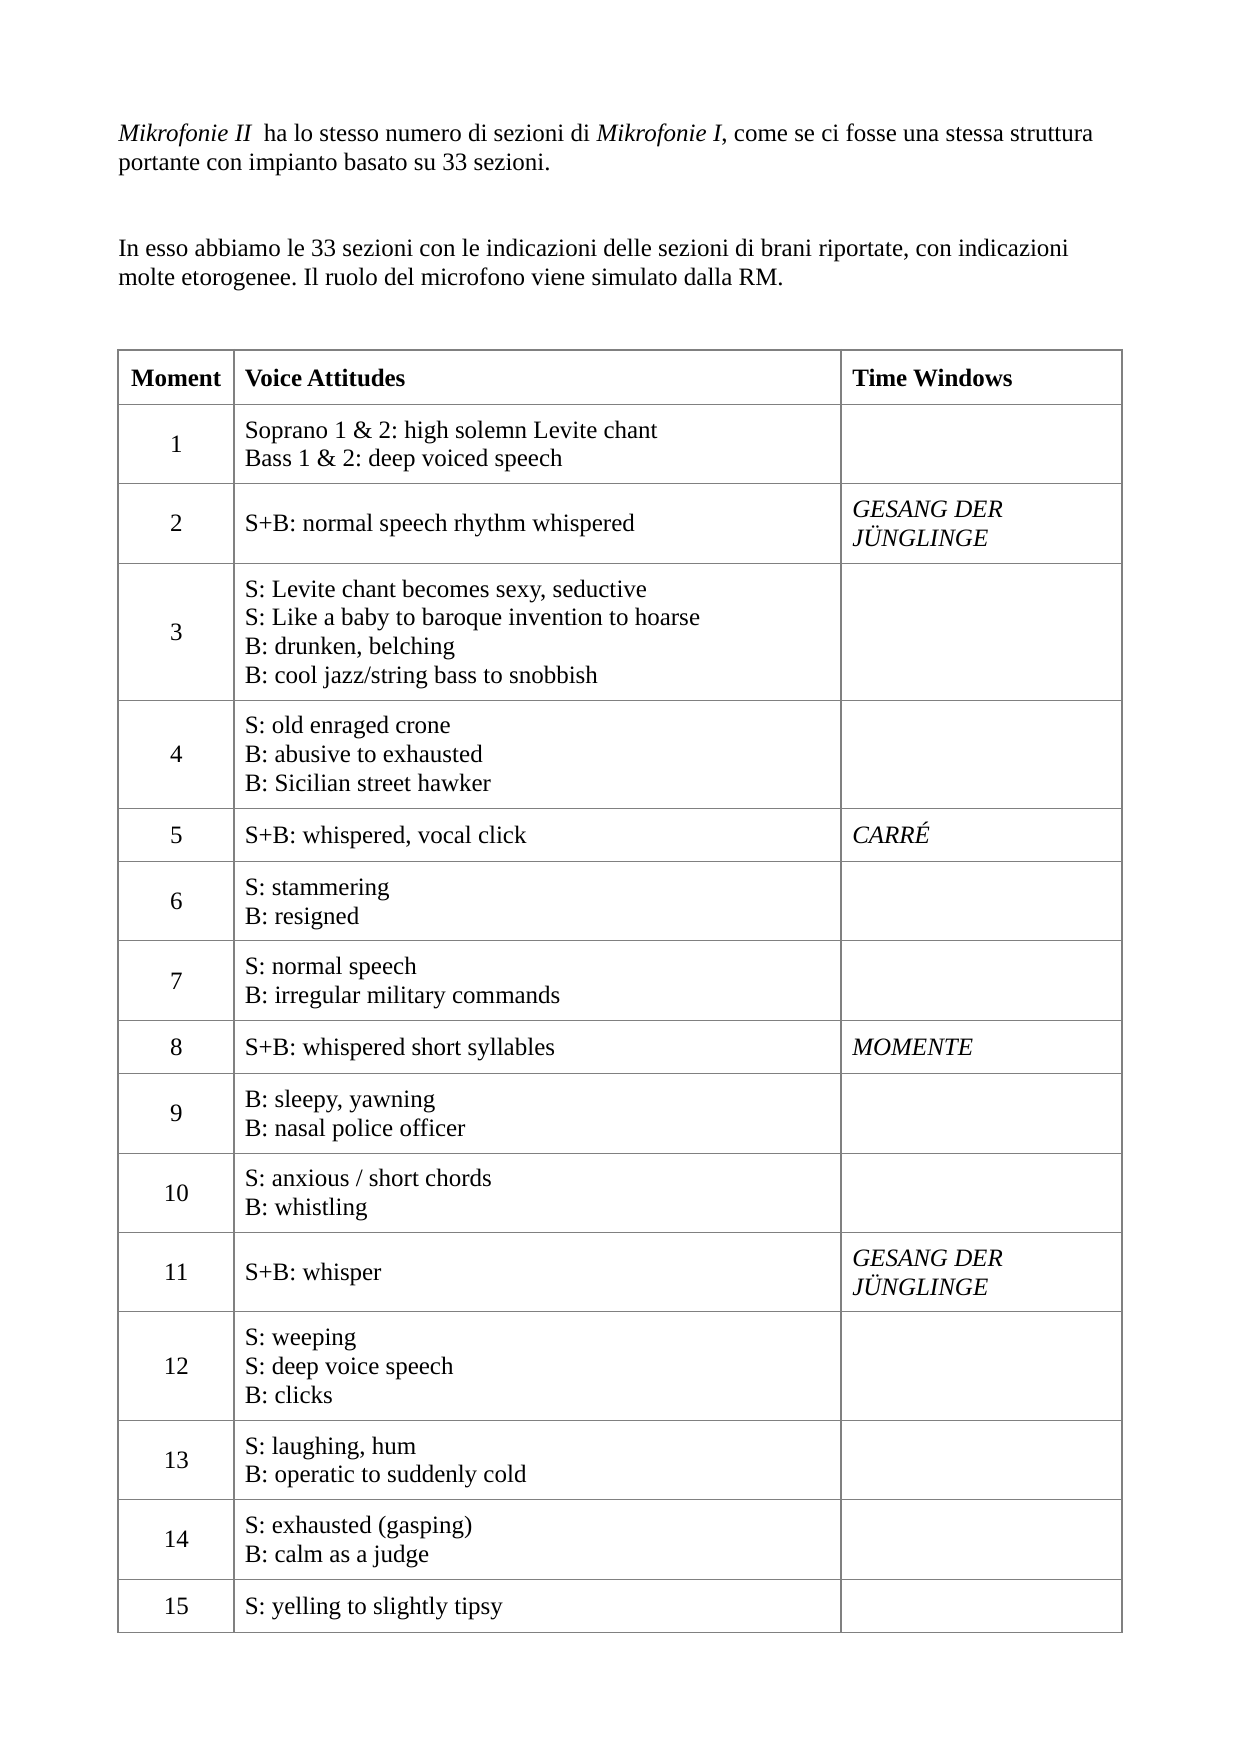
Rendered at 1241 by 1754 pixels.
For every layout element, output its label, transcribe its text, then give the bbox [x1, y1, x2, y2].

table_cell CARRÉ [842, 809, 1121, 861]
table_cell B: sleepy, yawning B: nasal police officer [235, 1074, 840, 1152]
table_cell GESANG DER JÜNGLINGE [842, 1233, 1121, 1311]
table_header Time Windows [842, 351, 1121, 404]
table_cell 4 [119, 701, 233, 808]
table_cell S: anxious / short chords B: whistling [235, 1154, 840, 1232]
table_cell S+B: whispered short syllables [235, 1021, 840, 1073]
table_cell 3 [119, 564, 233, 699]
table_cell [842, 1580, 1121, 1632]
table_cell S+B: whisper [235, 1233, 840, 1311]
text Mikrofonie II ha lo stesso numero di sezioni di Mikrofonie I, come se ci fosse una stessa struttura portante con impianto basato su 33 sezioni. [118, 118, 1122, 176]
table_cell 14 [119, 1500, 233, 1579]
table_cell S+B: whispered, vocal click [235, 809, 840, 861]
table_cell [842, 1074, 1121, 1152]
table_cell S: old enraged crone B: abusive to exhausted B: Sicilian street hawker [235, 701, 840, 808]
table_cell S: laughing, hum B: operatic to suddenly cold [235, 1421, 840, 1499]
table_cell S: weeping S: deep voice speech B: clicks [235, 1312, 840, 1420]
table_cell 10 [119, 1154, 233, 1232]
table_cell S: stammering B: resigned [235, 862, 840, 940]
table_cell 11 [119, 1233, 233, 1311]
table_cell 1 [119, 405, 233, 483]
table_cell S: Levite chant becomes sexy, seductive S: Like a baby to baroque invention to hoarse B: drunken, belching B: cool jazz/string bass to snobbish [235, 564, 840, 699]
table_cell [842, 1312, 1121, 1420]
table_cell S: normal speech B: irregular military commands [235, 941, 840, 1020]
table_cell S: yelling to slightly tipsy [235, 1580, 840, 1632]
table_cell [842, 564, 1121, 699]
table_cell [842, 1500, 1121, 1579]
table_cell [842, 405, 1121, 483]
table_cell [842, 1421, 1121, 1499]
table_cell MOMENTE [842, 1021, 1121, 1073]
table_cell [842, 941, 1121, 1020]
table_cell 5 [119, 809, 233, 861]
table_cell GESANG DER JÜNGLINGE [842, 484, 1121, 563]
table_cell 15 [119, 1580, 233, 1632]
table_cell S: exhausted (gasping) B: calm as a judge [235, 1500, 840, 1579]
table_cell 7 [119, 941, 233, 1020]
table_cell [842, 862, 1121, 940]
table_header Moment [119, 351, 233, 404]
table_header Voice Attitudes [235, 351, 840, 404]
table_cell [842, 701, 1121, 808]
table_cell S+B: normal speech rhythm whispered [235, 484, 840, 563]
table_cell 6 [119, 862, 233, 940]
table_cell 8 [119, 1021, 233, 1073]
table_cell 12 [119, 1312, 233, 1420]
table_cell 2 [119, 484, 233, 563]
table_cell 13 [119, 1421, 233, 1499]
text In esso abbiamo le 33 sezioni con le indicazioni delle sezioni di brani riportate, con indicazioni molte etorogenee. Il ruolo del microfono viene simulato dalla RM. [118, 233, 1122, 291]
table_cell Soprano 1 & 2: high solemn Levite chant Bass 1 & 2: deep voiced speech [235, 405, 840, 483]
table_cell 9 [119, 1074, 233, 1152]
table_cell [842, 1154, 1121, 1232]
